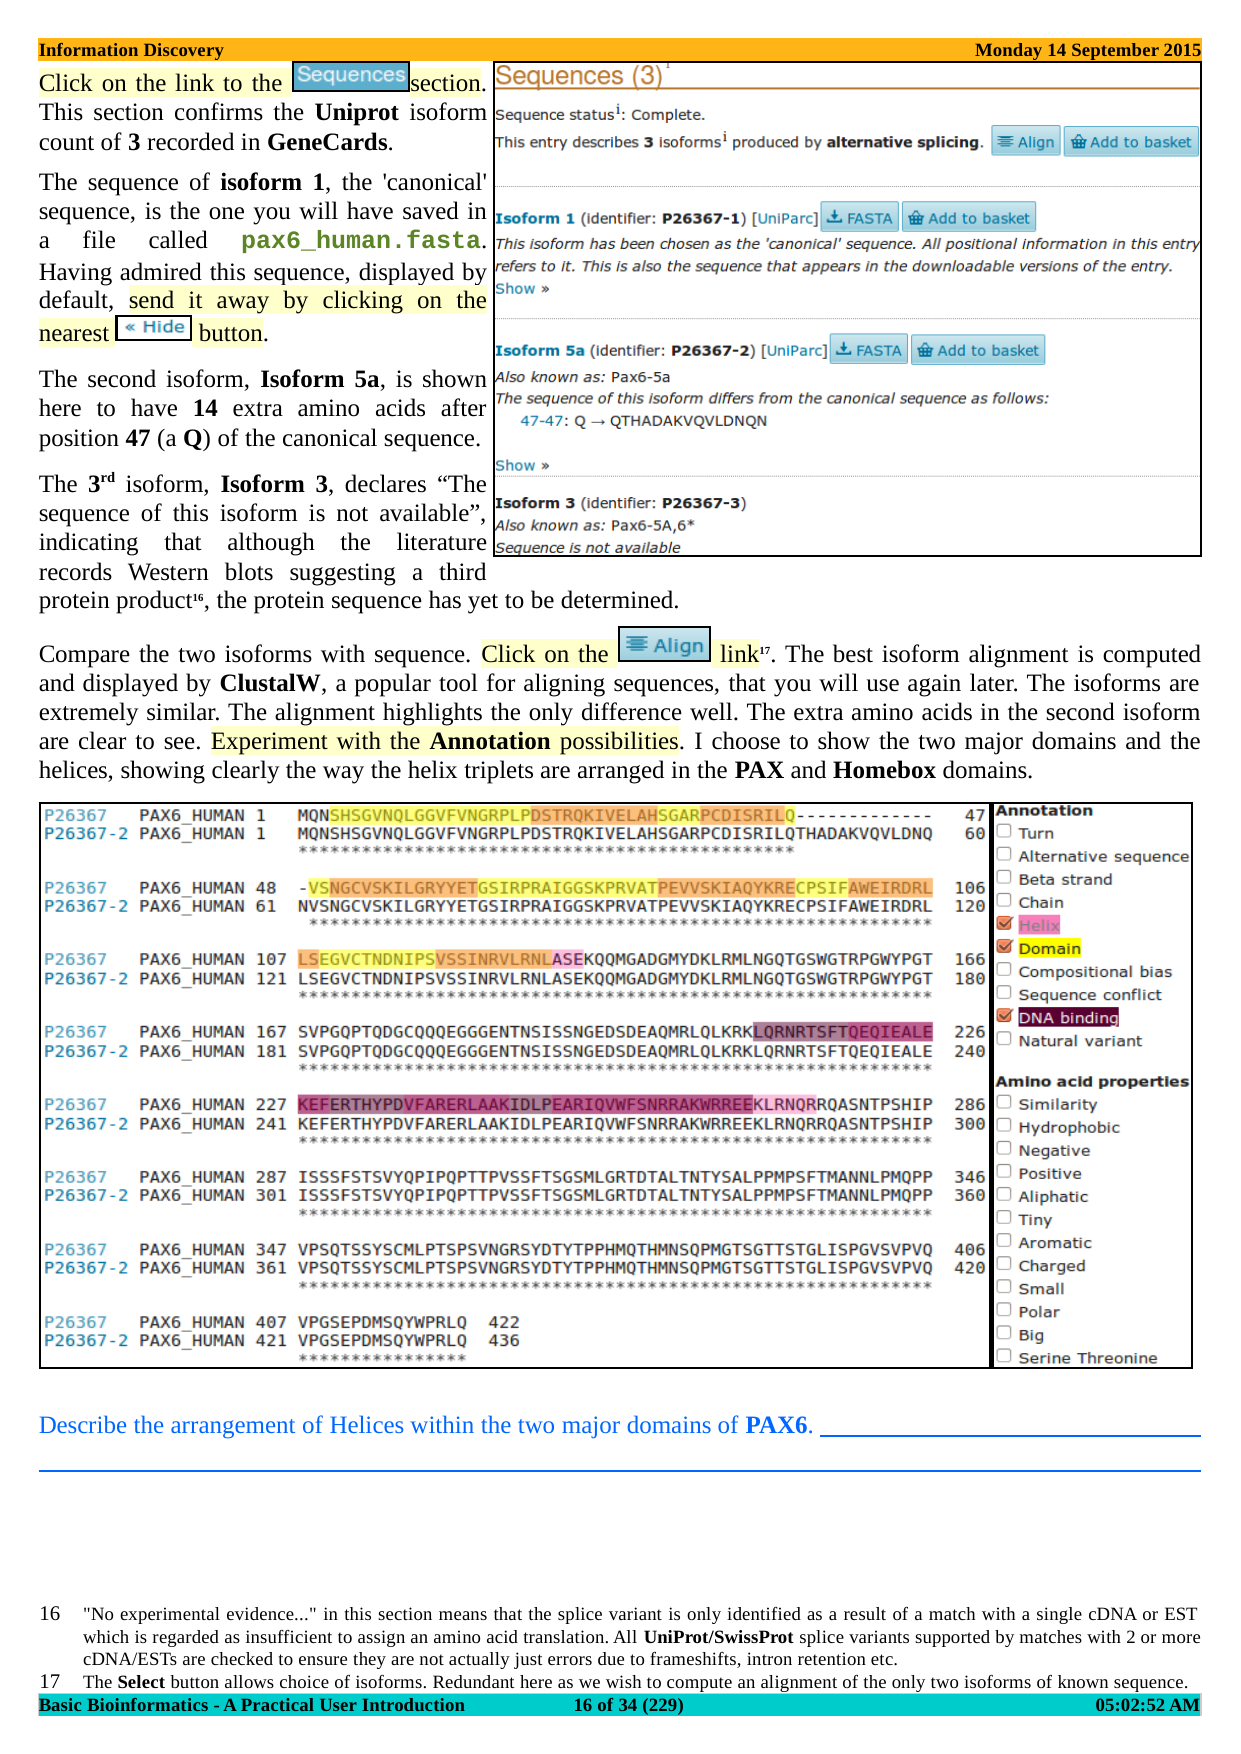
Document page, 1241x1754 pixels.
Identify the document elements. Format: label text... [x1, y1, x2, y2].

text The Select button allows choice of isoforms. Redundant here as we wish to compute an alignment of the only two isoforms of known sequence. [39, 1669, 1202, 1693]
picture [41, 804, 989, 1367]
text The second isoform, Isoform 5a, is shown here to have 14 extra amino acids after position 47 (a Q) of the canonical sequence. [38, 364, 493, 451]
picture [495, 63, 1200, 555]
text "No experimental evidence..." in this section means that the splice variant is only identified as a result of a match with a single cDNA or EST which is regarded as insufficient to assign an amino acid translation. All UniProt/SwissProt splice variants supported by matches with 2 or more cDNA/ESTs are checked to ensure they are not actually just errors due to frameshifts, intron retention etc. [39, 1601, 1202, 1669]
text Click on the link to the section. This section confirms the Uniprot isoform count of 3 recorded in GeneCards. [38, 61, 493, 155]
text Describe the arrangement of Helices within the two major domains of PAX6. [38, 803, 1202, 1439]
picture [294, 63, 408, 90]
picture [994, 804, 1191, 1367]
text The sequence of isoform 1, the 'canonical' sequence, is the one you will have saved in a file called pax6_human.fasta. Having admired this sequence, displayed by default, send it away by clicking on the nearest button. [38, 167, 493, 347]
picture [620, 628, 709, 660]
picture [118, 317, 190, 339]
text The 3rd isoform, Isoform 3, declares “The sequence of this isoform is not available”, indicating that although the literature records Western blots suggesting a third protein product, the protein sequence has yet to be determined. [38, 469, 1202, 614]
text Compare the two isoforms with sequence. Click on the link. The best isoform alignment is computed and displayed by ClustalW, a popular tool for aligning sequences, that you will use again later. The isoforms are extremely similar. The alignment highlights the only difference well. The extra amino acids in the second isoform are clear to see. Experiment with the Annotation possibilities. I choose to show the two major domains and the helices, showing clearly the way the helix triplets are arranged in the PAX and Homebox domains. [38, 626, 1202, 784]
